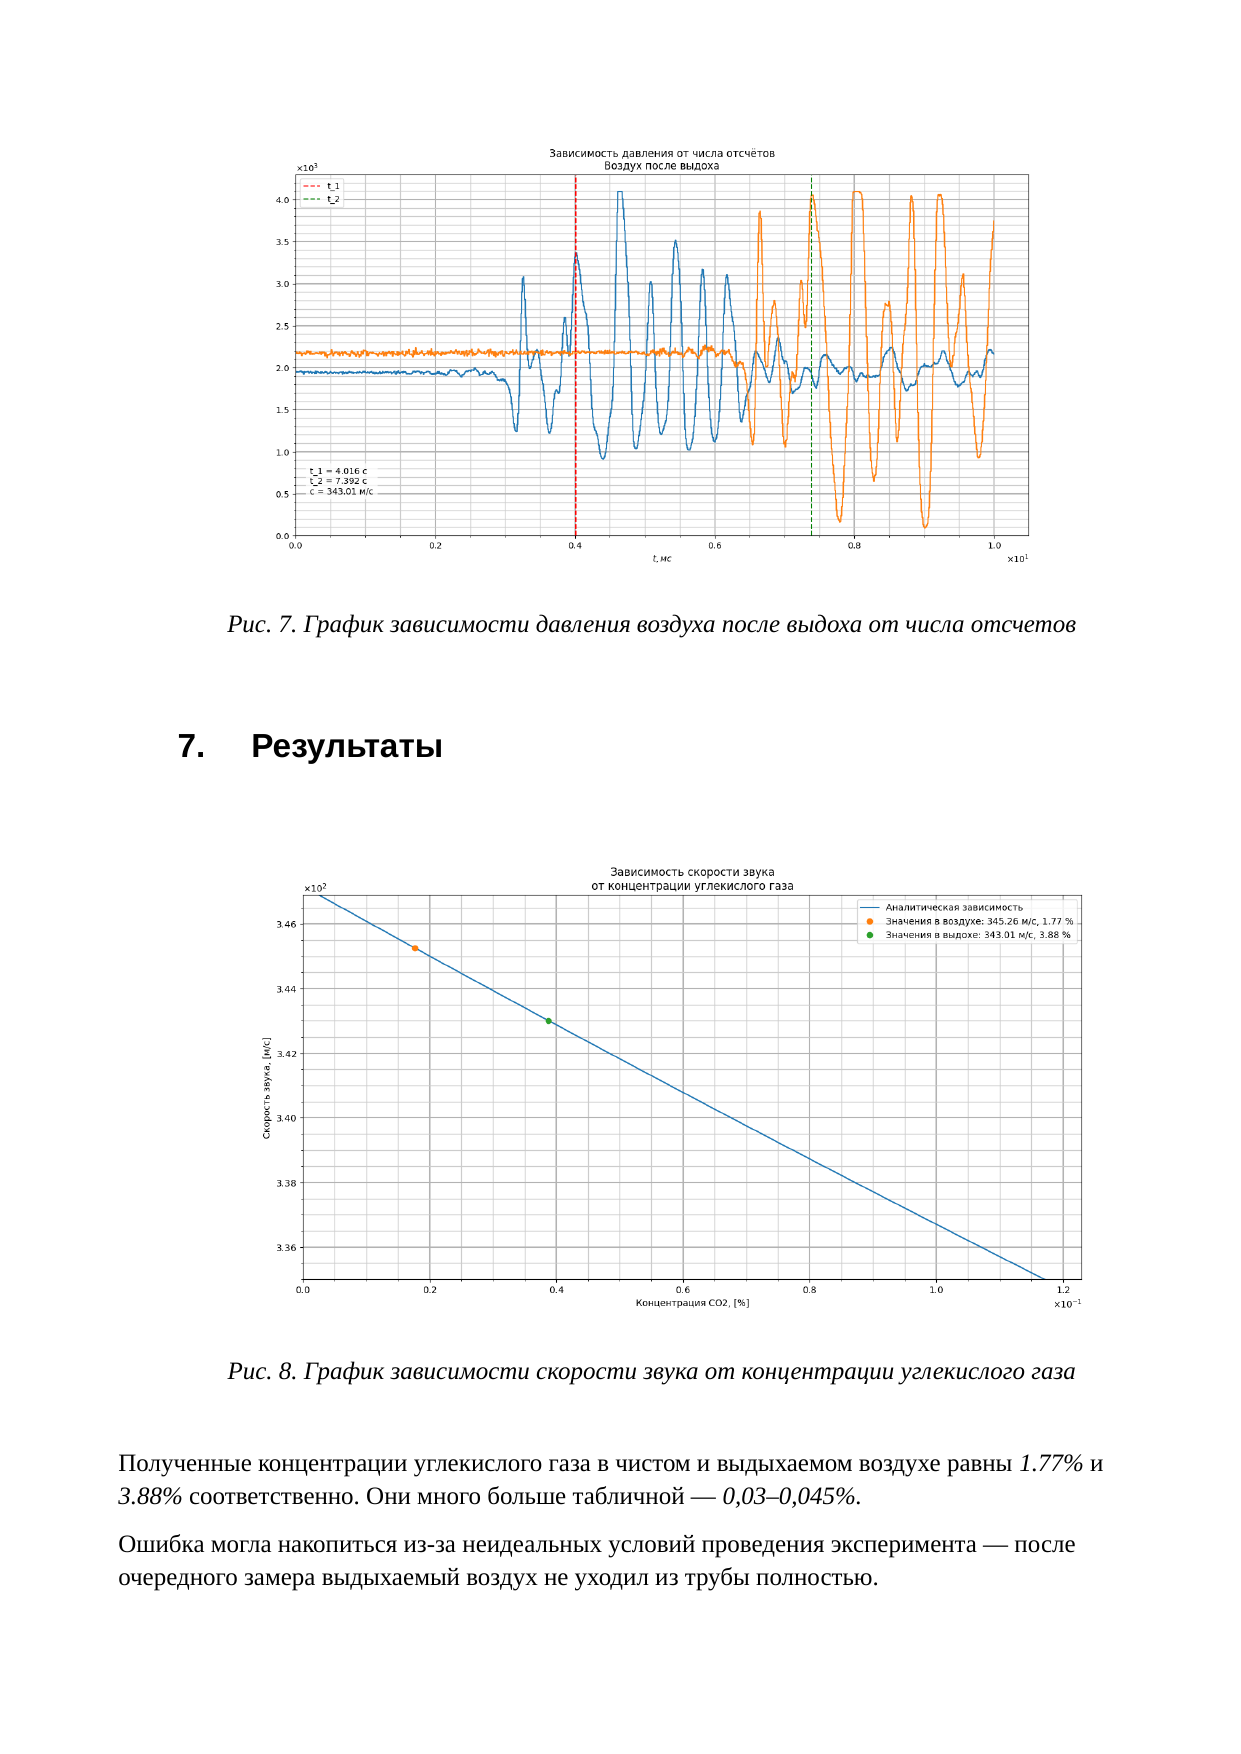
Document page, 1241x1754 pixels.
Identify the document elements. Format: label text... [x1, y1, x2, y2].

picture [177, 836, 1182, 1334]
text Рис. 7. График зависимости давления воздуха после выдоха от числа отсчетов [177, 609, 1122, 638]
text Полученные концентрации углекислого газа в чистом и выдыхаемом воздухе равны 1.77% и 3.88% соответственно. Они много больше табличной — 0,03–0,045%. [118, 1448, 1122, 1510]
subtitle Результаты [177, 726, 1093, 764]
picture [177, 118, 1123, 587]
text Рис. 8. График зависимости скорости звука от концентрации углекислого газа [177, 1356, 1122, 1385]
text Ошибка могла накопиться из-за неидеальных условий проведения эксперимента — после очередного замера выдыхаемый воздух не уходил из трубы полностью. [118, 1529, 1122, 1590]
